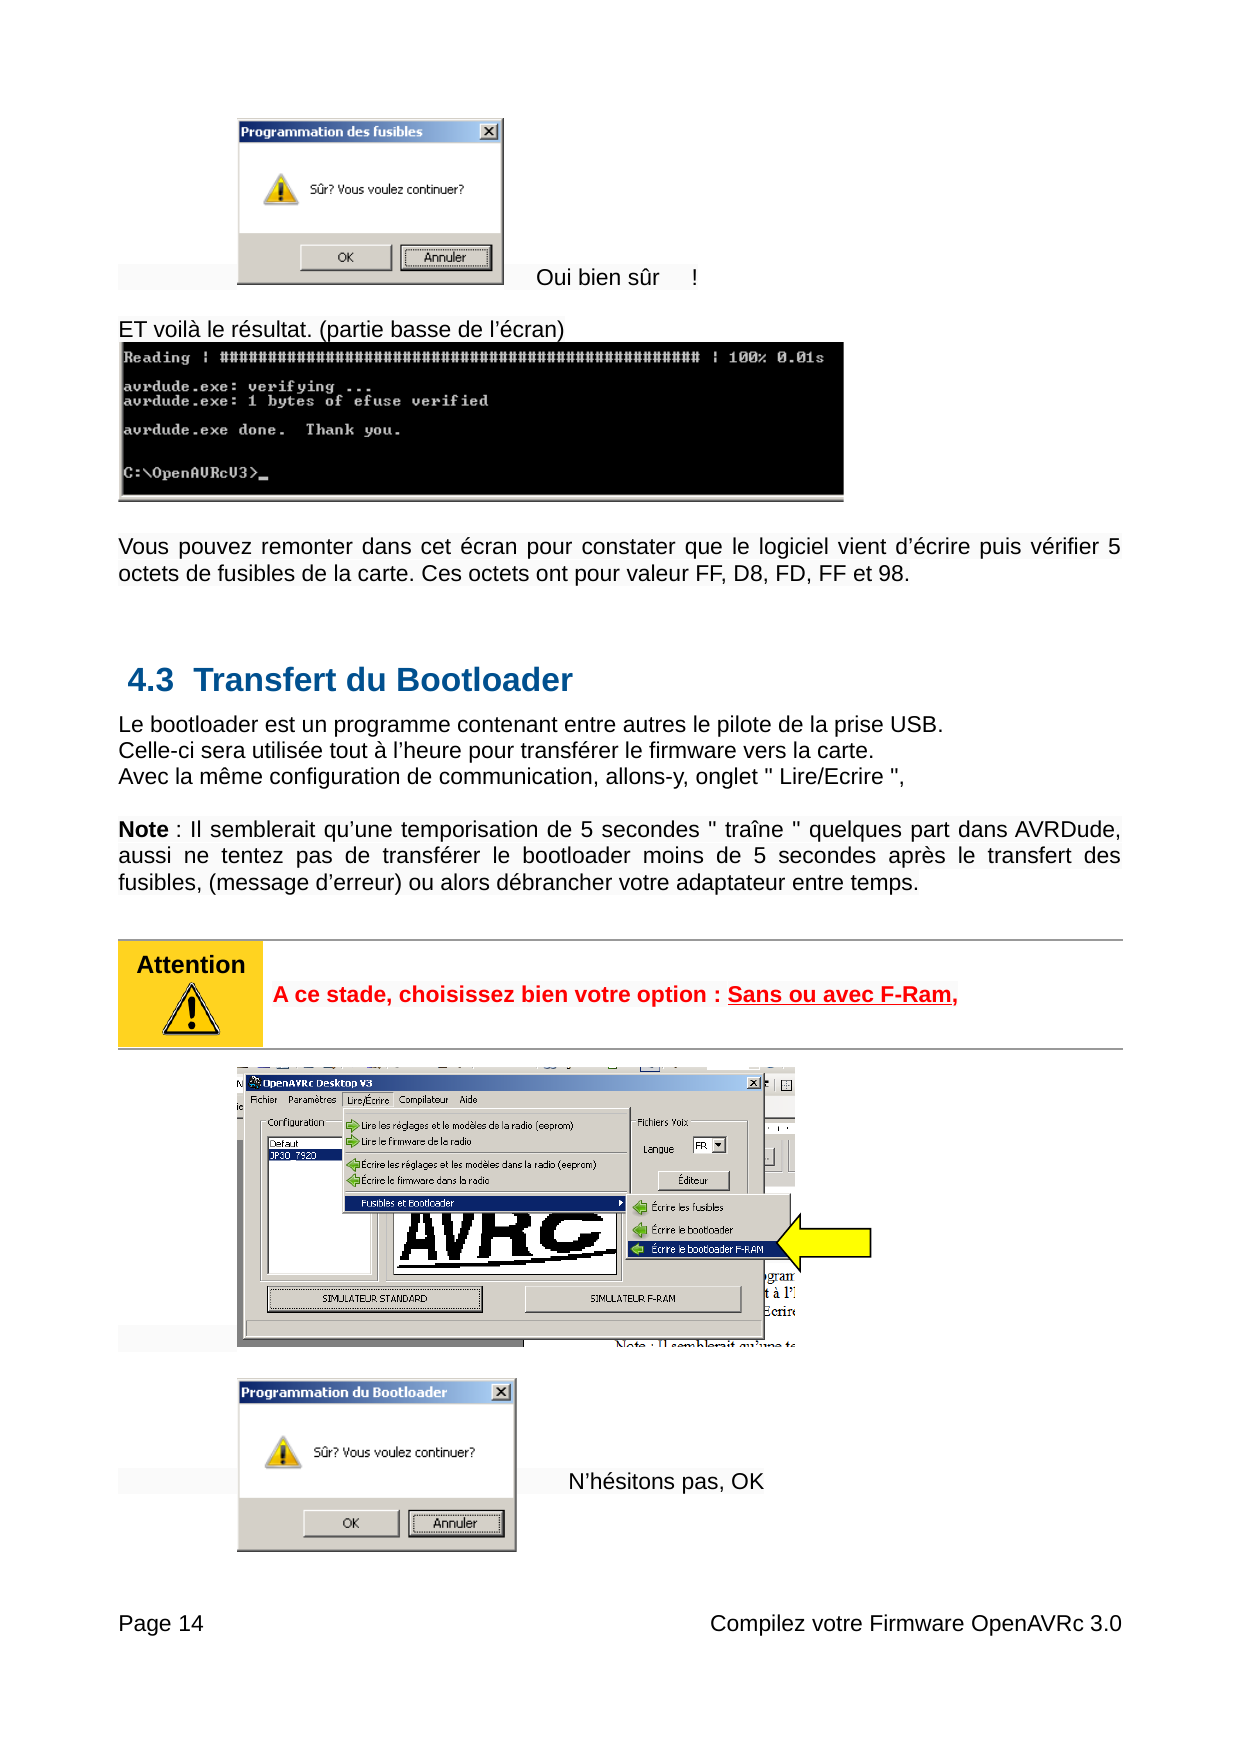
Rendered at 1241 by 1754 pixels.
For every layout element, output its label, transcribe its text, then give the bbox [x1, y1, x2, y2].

text [118, 1378, 237, 1552]
picture [158, 978, 224, 1039]
text Oui bien sûr ! [118, 118, 1122, 290]
table_header A ce stade, choisissez bien votre option : Sans ou avec F-Ram, [264, 941, 1122, 1047]
text Le bootloader est un programme contenant entre autres le pilote de la prise USB. [118, 711, 1122, 737]
text Note : Il semblerait qu’une temporisation de 5 secondes '' traîne '' quelques part dans AVRDude, aussi ne tentez pas de transférer le bootloader moins de 5 secondes après le transfert des fusibles, (message d’erreur) ou alors débrancher votre adaptateur entre temps. [118, 816, 1122, 895]
text Avec la même configuration de communication, allons-y, onglet '' Lire/Ecrire '', [118, 763, 1122, 790]
text Vous pouvez remonter dans cet écran pour constater que le logiciel vient d’écrire puis vérifier 5 octets de fusibles de la carte. Ces octets ont pour valeur FF, D8, FD, FF et 98. [118, 533, 1122, 586]
picture [237, 118, 504, 285]
table_header Attention [118, 941, 263, 1047]
text N’hésitons pas, OK [517, 1378, 1122, 1552]
text ET voilà le résultat. (partie basse de l’écran) [118, 316, 1122, 343]
text Celle-ci sera utilisée tout à l’heure pour transférer le firmware vers la carte. [118, 737, 1122, 763]
subtitle Transfert du Bootloader [118, 659, 1122, 698]
